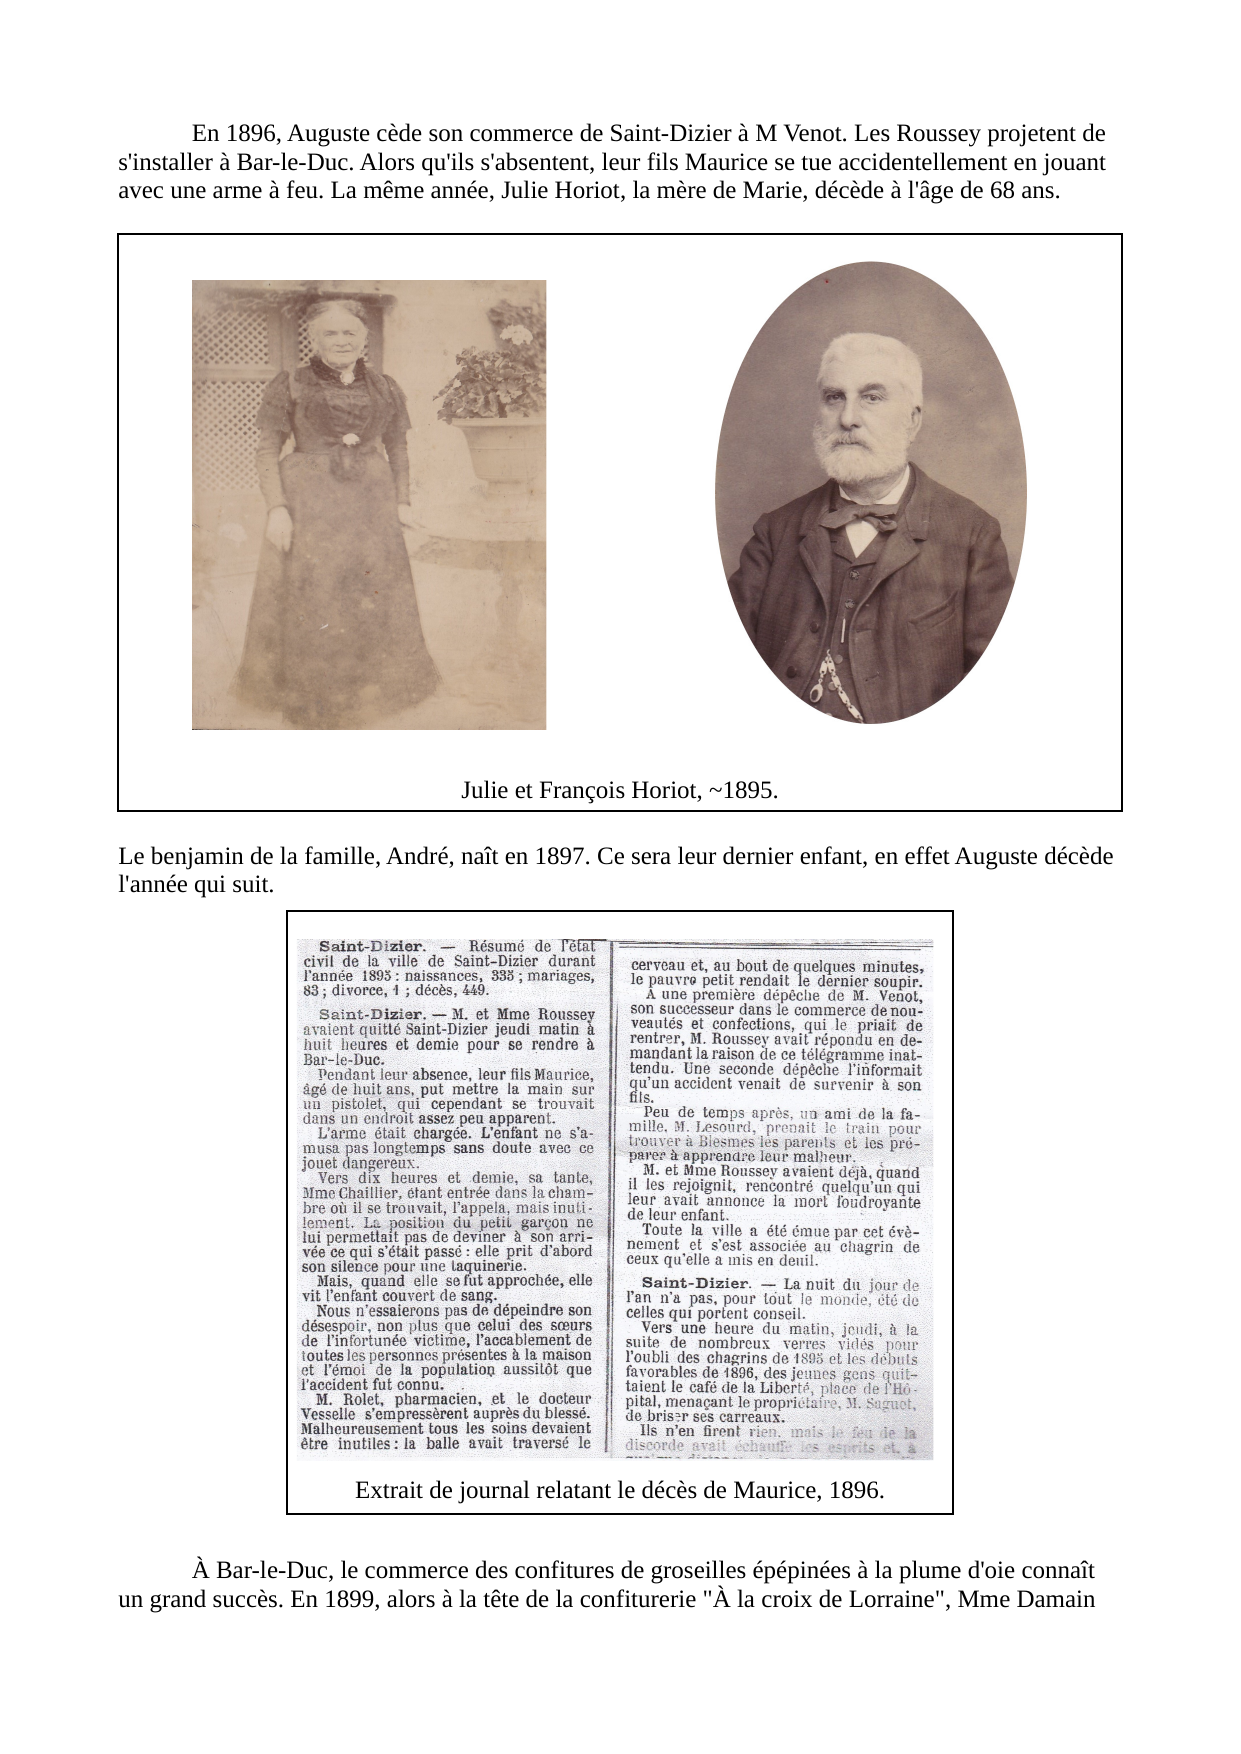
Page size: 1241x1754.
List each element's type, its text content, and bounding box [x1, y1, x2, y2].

text En 1896, Auguste cède son commerce de Saint-Dizier à M Venot. Les Roussey projetent de s'installer à Bar-le-Duc. Alors qu'ils s'absentent, leur fils Maurice se tue accidentellement en jouant avec une arme à feu. La même année, Julie Horiot, la mère de Marie, décède à l'âge de 68 ans. [118, 118, 1122, 204]
table_header [620, 235, 1121, 770]
table_header [119, 730, 620, 770]
table_cell Julie et François Horiot, ~1895. [119, 770, 1121, 810]
picture [192, 280, 547, 730]
text Extrait de journal relatant le décès de Maurice, 1896. [297, 921, 943, 1504]
picture [296, 939, 934, 1461]
table_header [119, 235, 620, 729]
picture [708, 258, 1034, 728]
text Le benjamin de la famille, André, naît en 1897. Ce sera leur dernier enfant, en effet Auguste décède l'année qui suit. [118, 841, 1122, 898]
text À Bar-le-Duc, le commerce des confitures de groseilles épépinées à la plume d'oie connaît un grand succès. En 1899, alors à la tête de la confiturerie "À la croix de Lorraine", Mme Damain [118, 1555, 1122, 1613]
